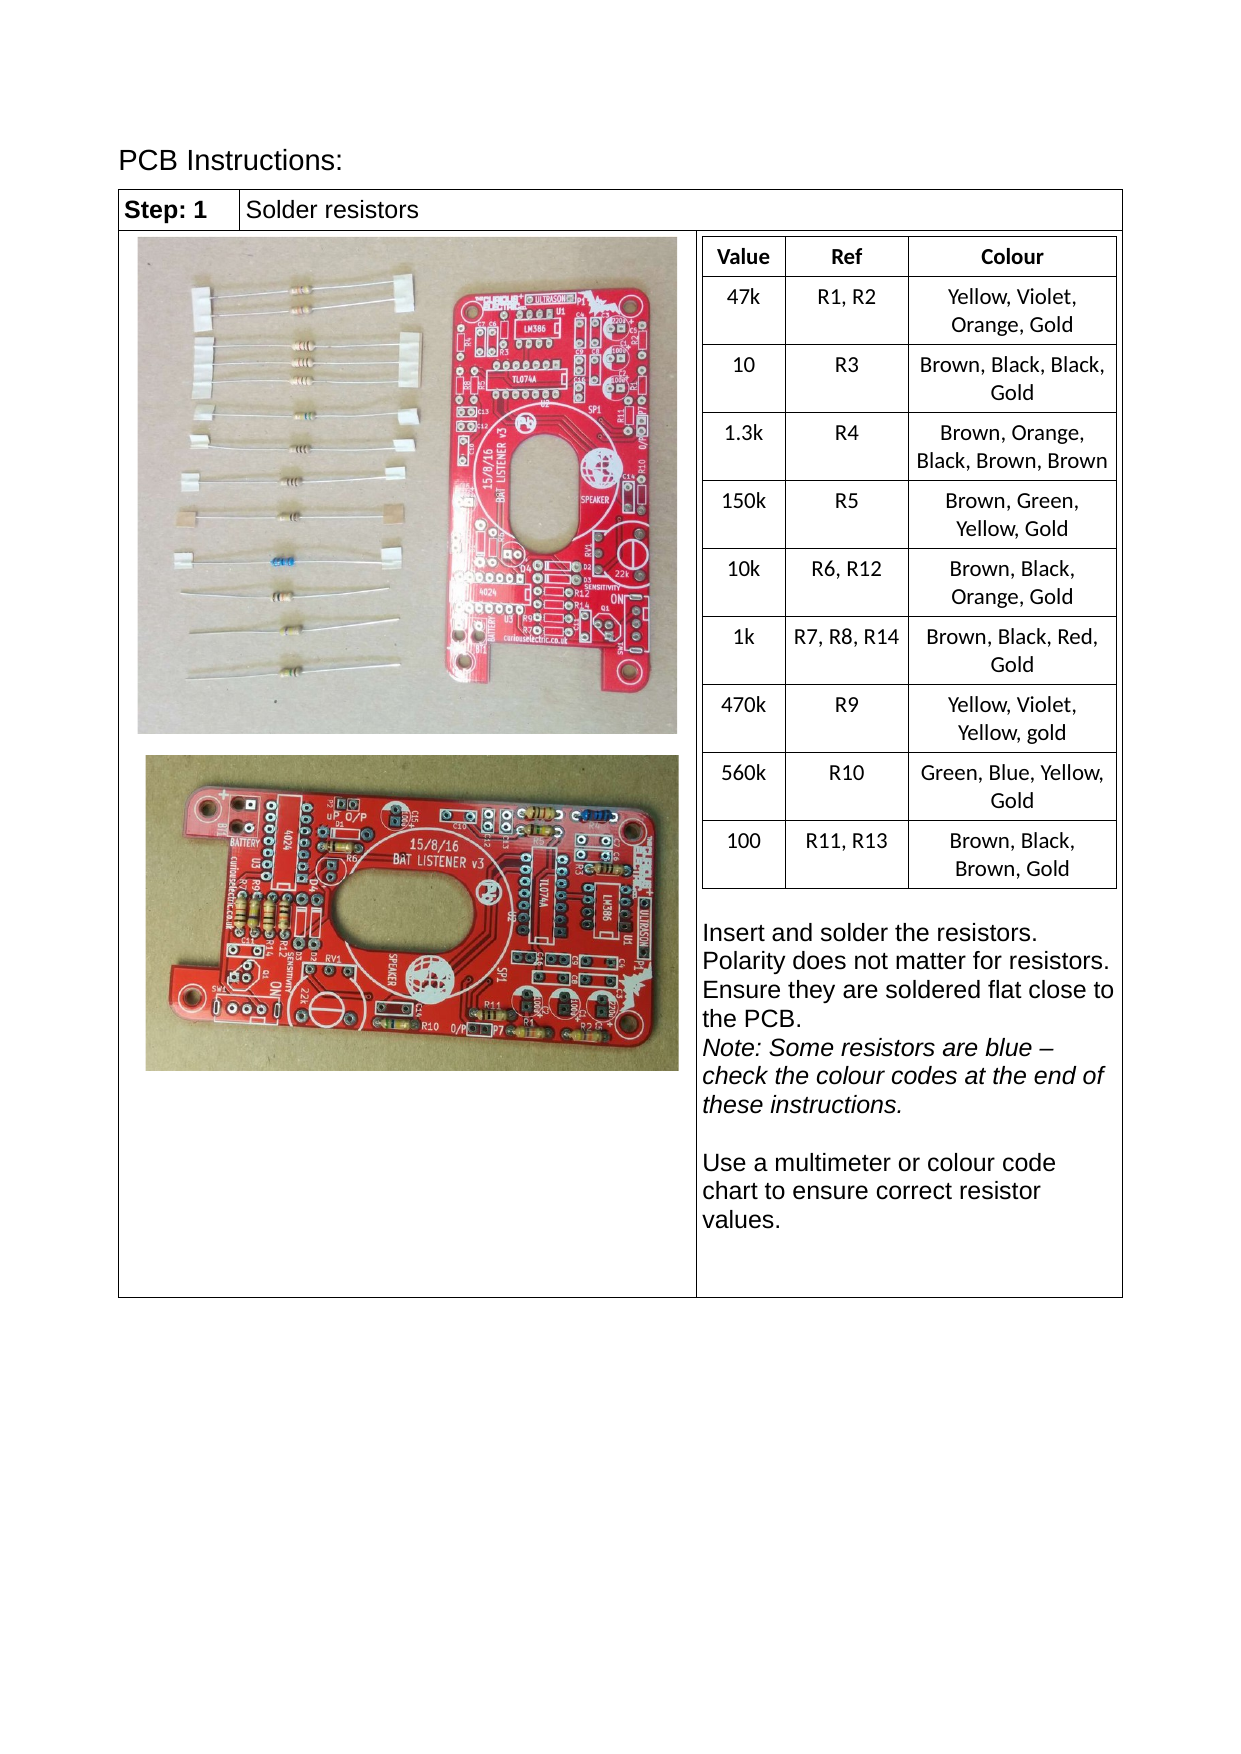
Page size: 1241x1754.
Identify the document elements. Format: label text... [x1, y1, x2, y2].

table_cell R3 [786, 345, 908, 412]
table_cell Brown, Black, Orange, Gold [909, 549, 1116, 616]
table_cell 47k [703, 277, 785, 344]
table_cell 100 [703, 821, 785, 888]
table_cell [119, 231, 696, 1297]
table_cell 560k [703, 753, 785, 820]
table_cell Brown, Black, Black, Gold [909, 345, 1116, 412]
table_cell Brown, Black, Brown, Gold [909, 821, 1116, 888]
picture [137, 236, 678, 734]
table_cell 470k [703, 685, 785, 752]
table_cell R6, R12 [786, 549, 908, 616]
table_cell R4 [786, 413, 908, 480]
table_cell Yellow, Violet, Yellow, gold [909, 685, 1116, 752]
table_cell Yellow, Violet, Orange, Gold [909, 277, 1116, 344]
table_cell R1, R2 [786, 277, 908, 344]
table_cell R10 [786, 753, 908, 820]
table_header Ref [786, 237, 908, 276]
table_header Value [703, 237, 785, 276]
table_cell 1.3k [703, 413, 785, 480]
table_cell 10 [703, 345, 785, 412]
table_header Solder resistors [240, 190, 1122, 230]
table_cell 150k [703, 481, 785, 548]
table_cell R11, R13 [786, 821, 908, 888]
table_header Colour [909, 237, 1116, 276]
table_cell R9 [786, 685, 908, 752]
table_cell Brown, Black, Red, Gold [909, 617, 1116, 684]
table_cell Brown, Green, Yellow, Gold [909, 481, 1116, 548]
subtitle PCB Instructions: [118, 143, 1122, 177]
table_cell 10k [703, 549, 785, 616]
table_cell Green, Blue, Yellow, Gold [909, 753, 1116, 820]
table_header Step: 1 [119, 190, 239, 230]
table_cell R5 [786, 481, 908, 548]
table_cell Brown, Orange, Black, Brown, Brown [909, 413, 1116, 480]
table_cell Insert and solder the resistors. Polarity does not matter for resistors. Ensure they are soldered flat close to the PCB. Note: Some resistors are blue – check the colour codes at the end of these instructions. Use a multimeter or colour code chart to ensure correct resistor values. [697, 231, 1122, 1297]
picture [145, 755, 679, 1071]
table_cell 1k [703, 617, 785, 684]
table_cell R7, R8, R14 [786, 617, 908, 684]
